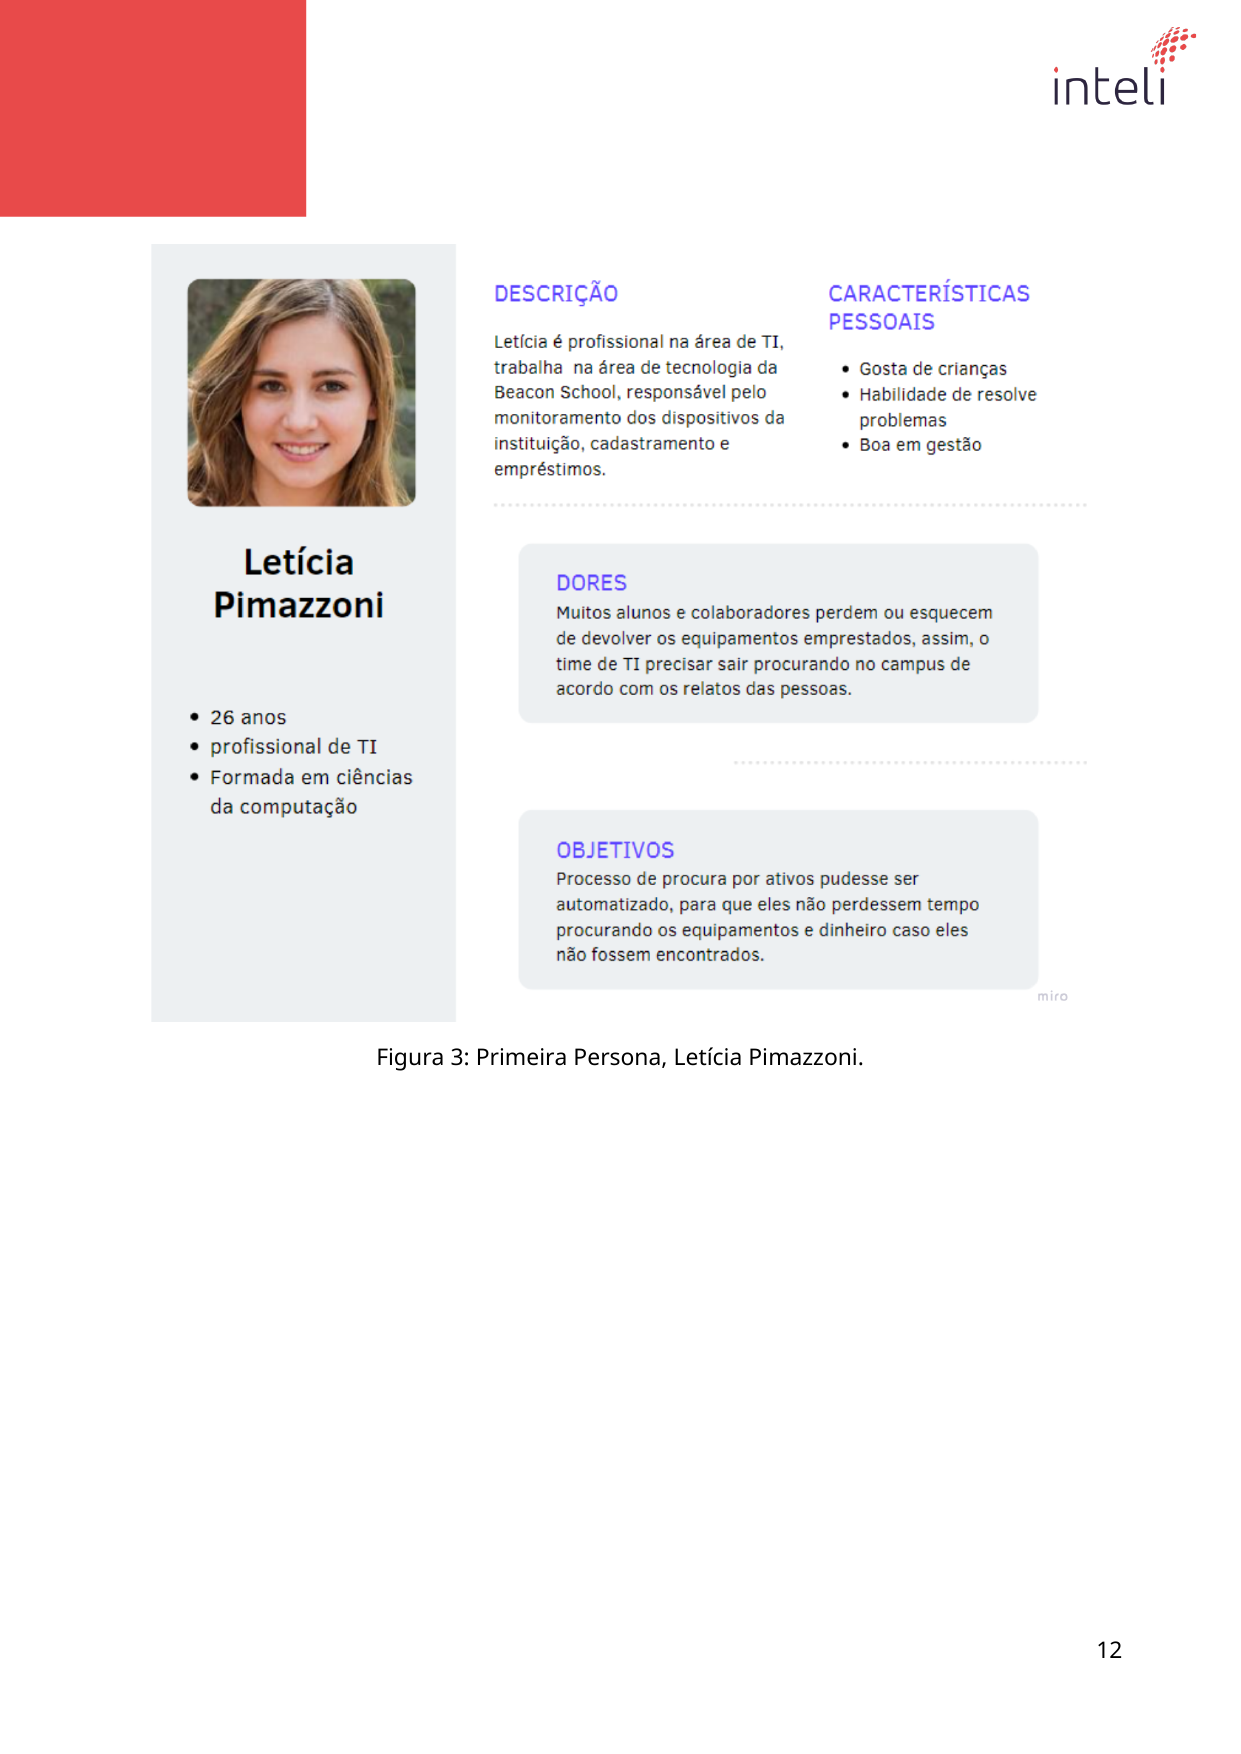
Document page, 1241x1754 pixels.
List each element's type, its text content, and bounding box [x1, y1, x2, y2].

picture [151, 244, 1089, 1022]
text Figura 3: Primeira Persona, Letícia Pimazzoni. [118, 1041, 1122, 1072]
picture [0, 0, 307, 217]
picture [1054, 27, 1197, 105]
